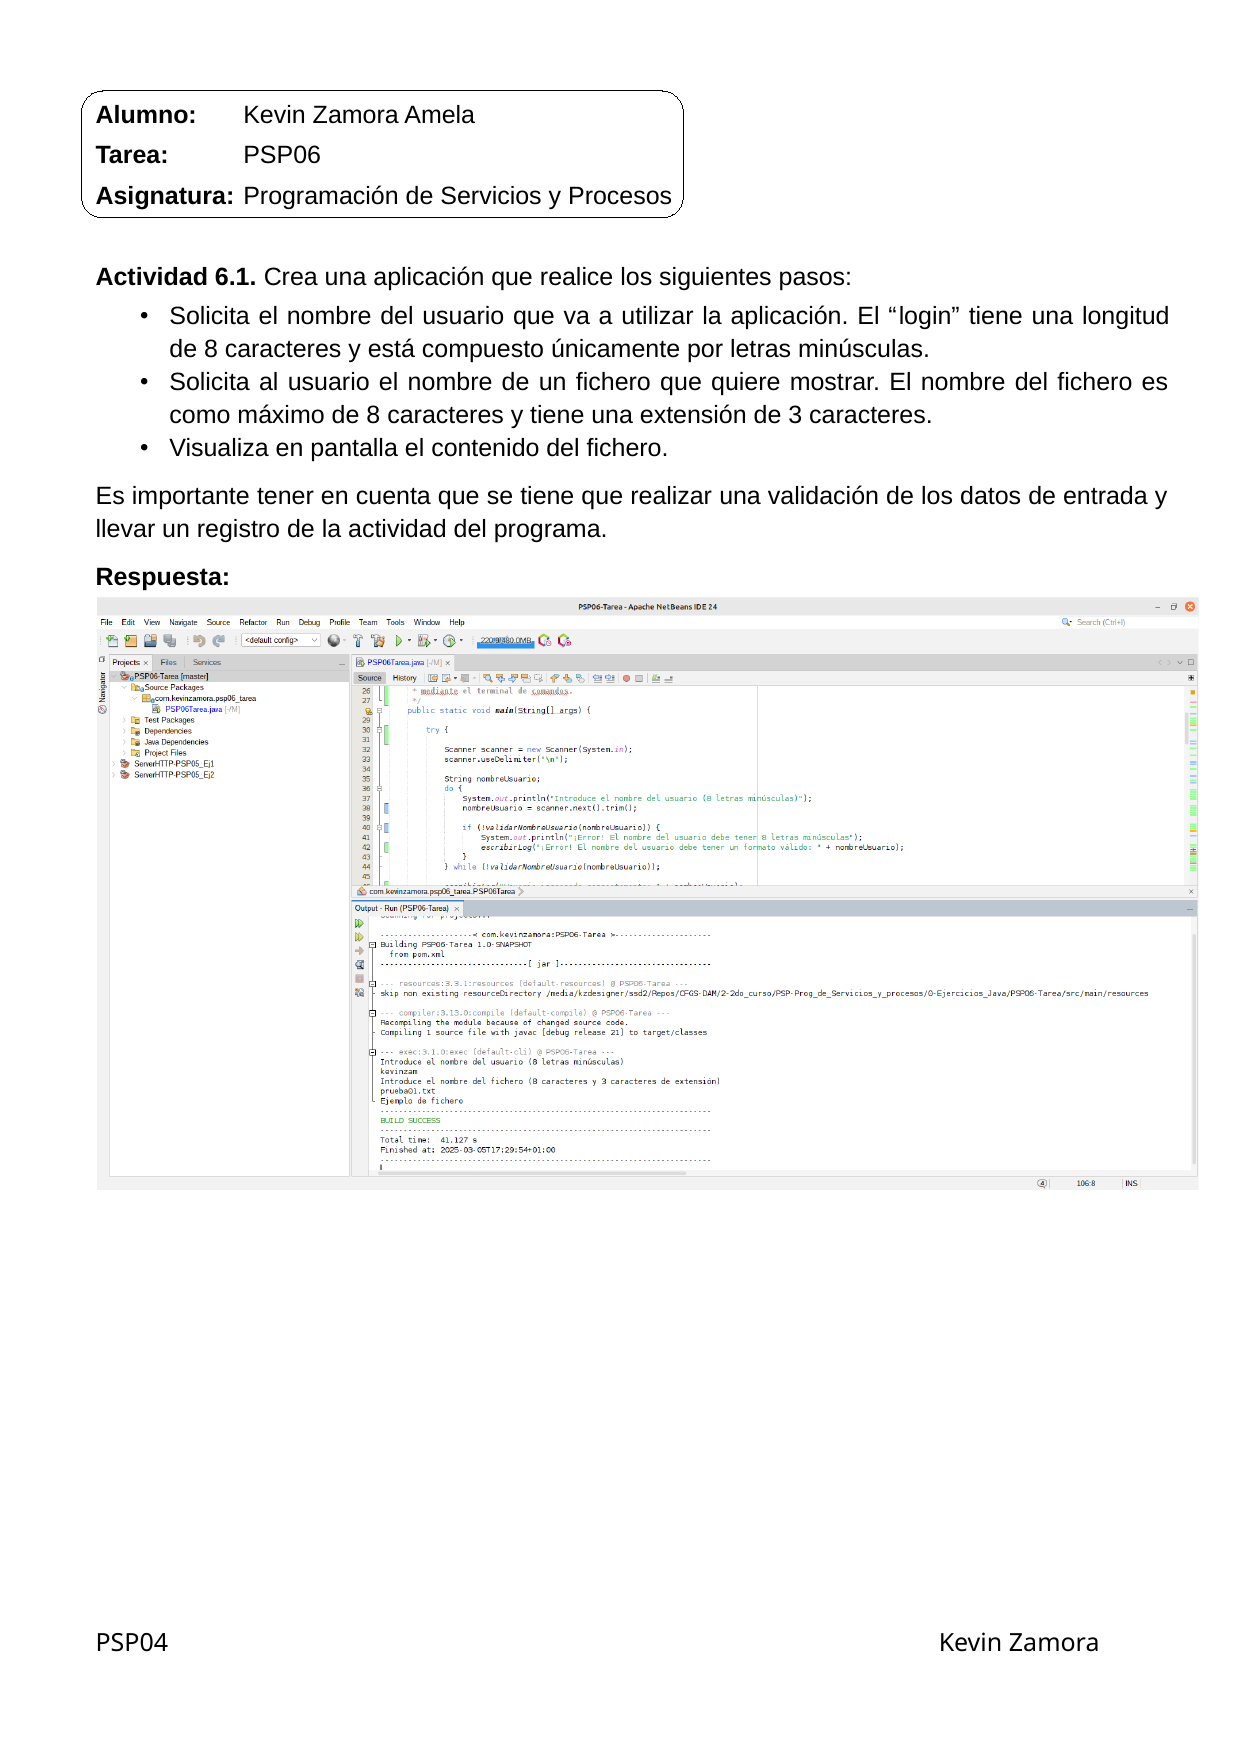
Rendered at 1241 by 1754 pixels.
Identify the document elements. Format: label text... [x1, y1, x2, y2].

list Solicita al usuario el nombre de un fichero que quiere mostrar. El nombre del fichero es como máximo de 8 caracteres y tiene una extensión de 3 caracteres. [140, 367, 1170, 429]
text Alumno: Kevin Zamora Amela [95, 100, 1170, 128]
text Asignatura: Programación de Servicios y Procesos [95, 181, 1170, 210]
list Visualiza en pantalla el contenido del fichero. [140, 433, 1170, 462]
text [684, 140, 1170, 169]
list Solicita el nombre del usuario que va a utilizar la aplicación. El “login” tiene una longitud de 8 caracteres y está compuesto únicamente por letras minúsculas. [140, 301, 1170, 363]
text Es importante tener en cuenta que se tiene que realizar una validación de los datos de entrada y llevar un registro de la actividad del programa. [95, 481, 1170, 543]
text Actividad 6.1. Crea una aplicación que realice los siguientes pasos: [95, 262, 1170, 291]
text Tarea: PSP06 [95, 140, 683, 169]
text Respuesta: [95, 562, 1170, 591]
picture [97, 597, 1199, 1190]
